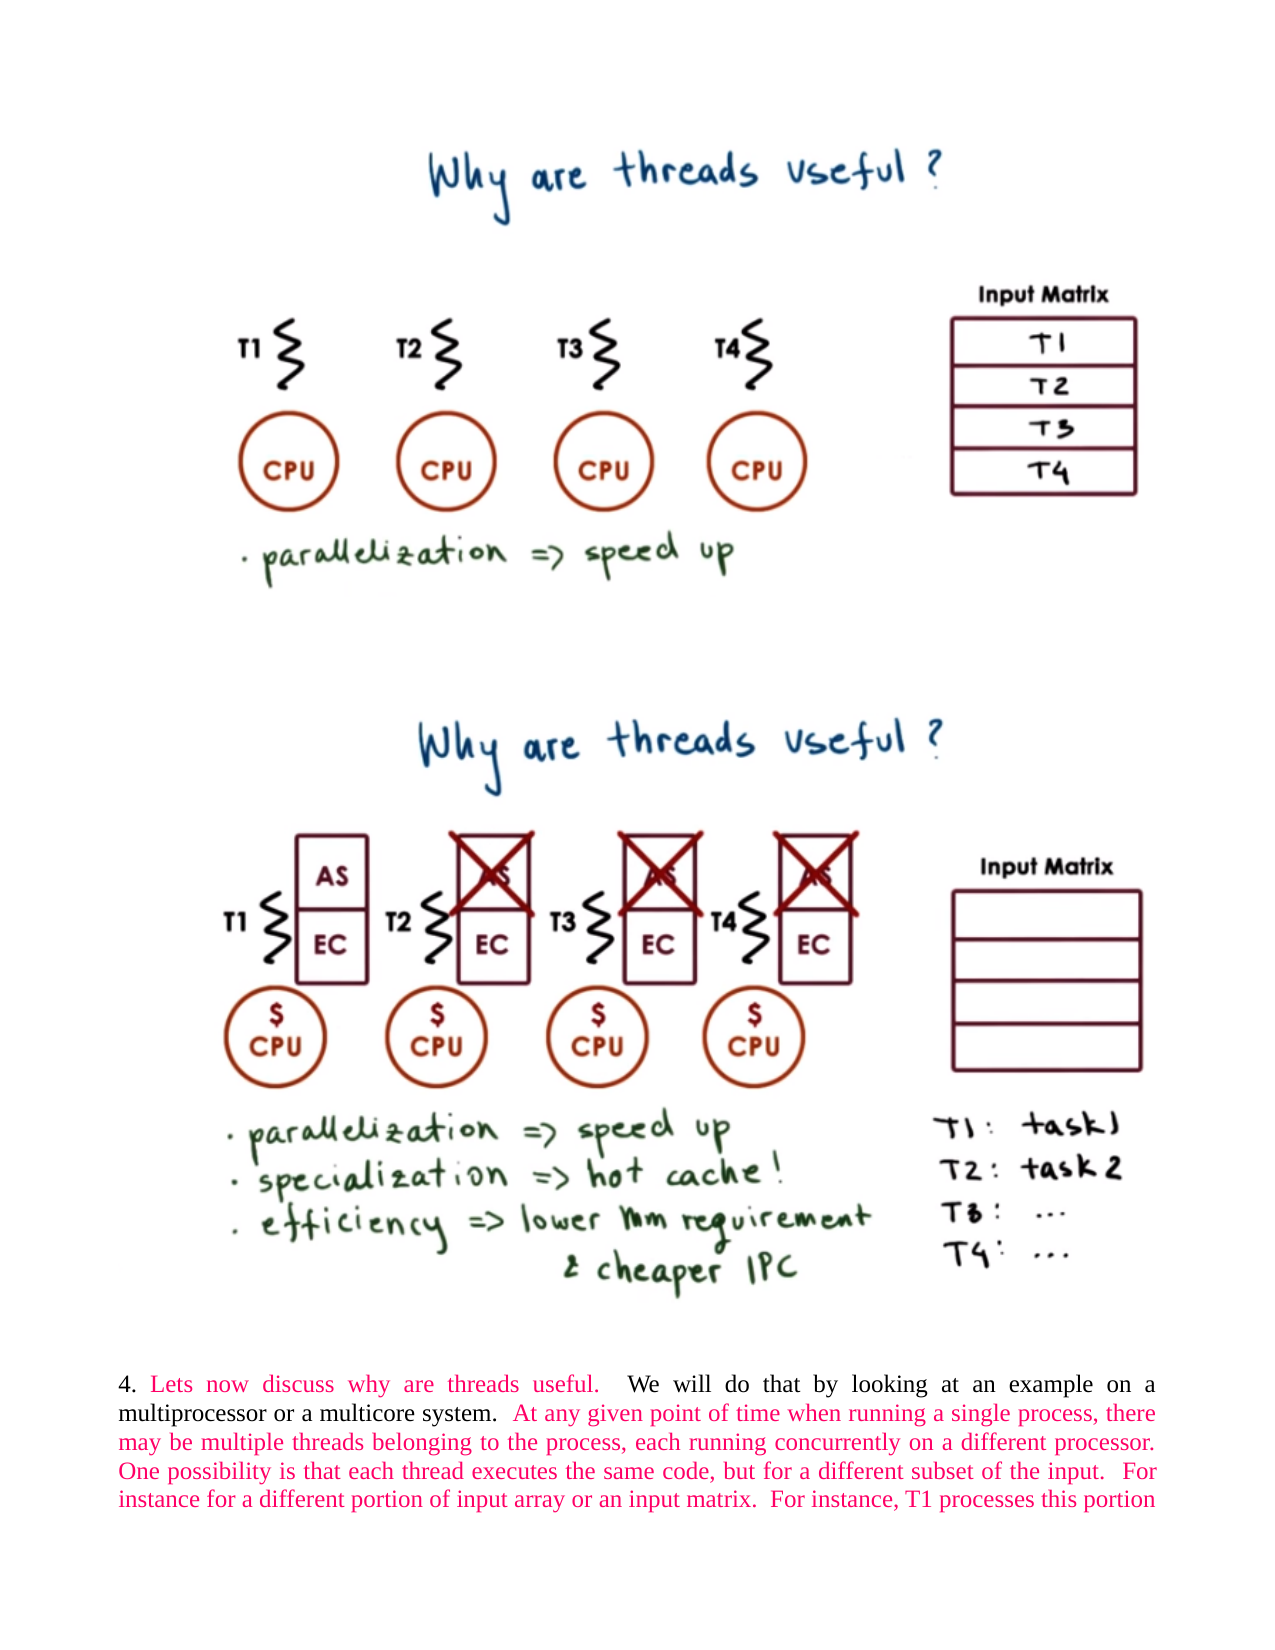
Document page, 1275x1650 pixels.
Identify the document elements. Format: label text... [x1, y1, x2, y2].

text 4. Lets now discuss why are threads useful. We will do that by looking at an example on a multiprocessor or a multicore system. At any given point of time when running a single process, there may be multiple threads belonging to the process, each running concurrently on a different processor. One possibility is that each thread executes the same code, but for a different subset of the input. For instance for a different portion of input array or an input matrix. For instance, T1 processes this portion [118, 1369, 1157, 1513]
picture [118, 711, 1157, 1312]
picture [118, 146, 1157, 597]
